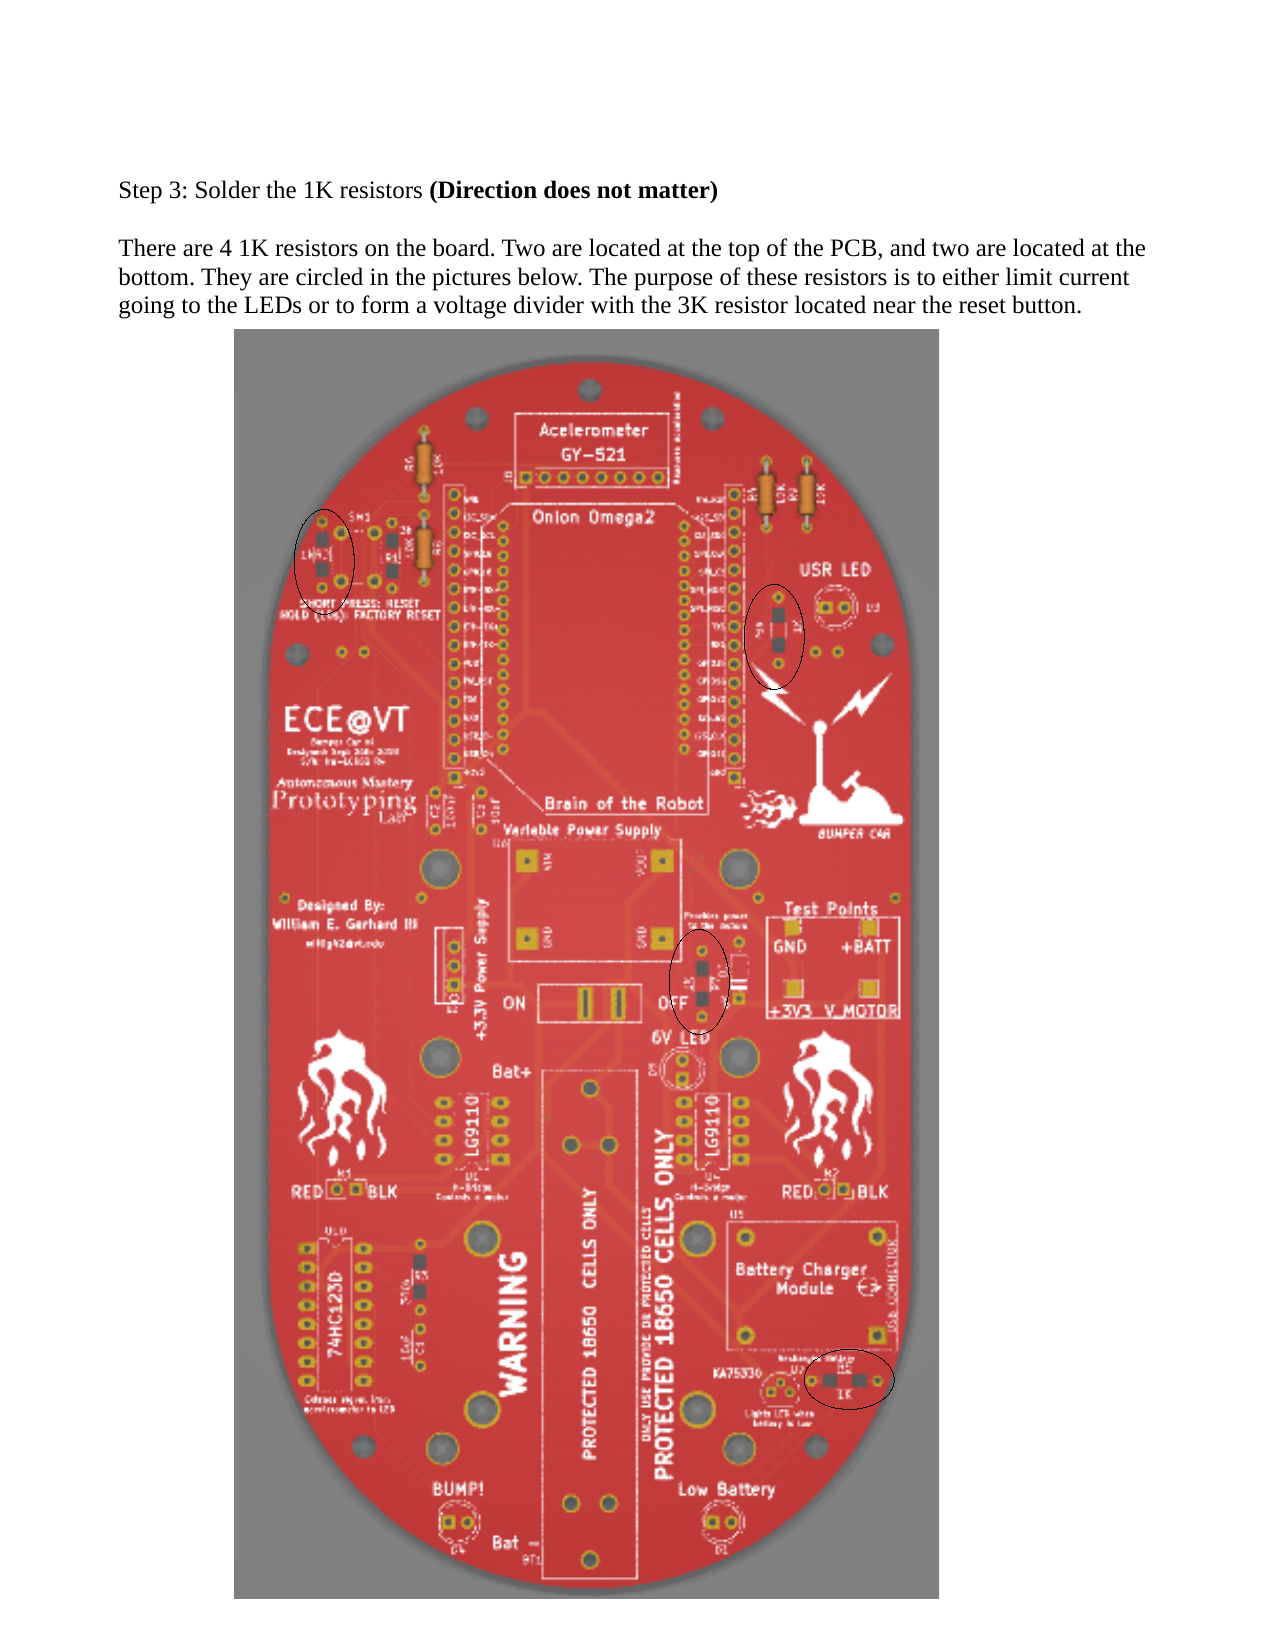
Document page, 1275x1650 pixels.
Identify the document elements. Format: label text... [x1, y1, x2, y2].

text Step 3: Solder the 1K resistors (Direction does not matter) [118, 176, 1157, 204]
text There are 4 1K resistors on the board. Two are located at the top of the PCB, and two are located at the bottom. They are circled in the pictures below. The purpose of these resistors is to either limit current going to the LEDs or to form a voltage divider with the 3K resistor located near the reset button. [118, 233, 1157, 319]
picture [246, 329, 940, 1599]
